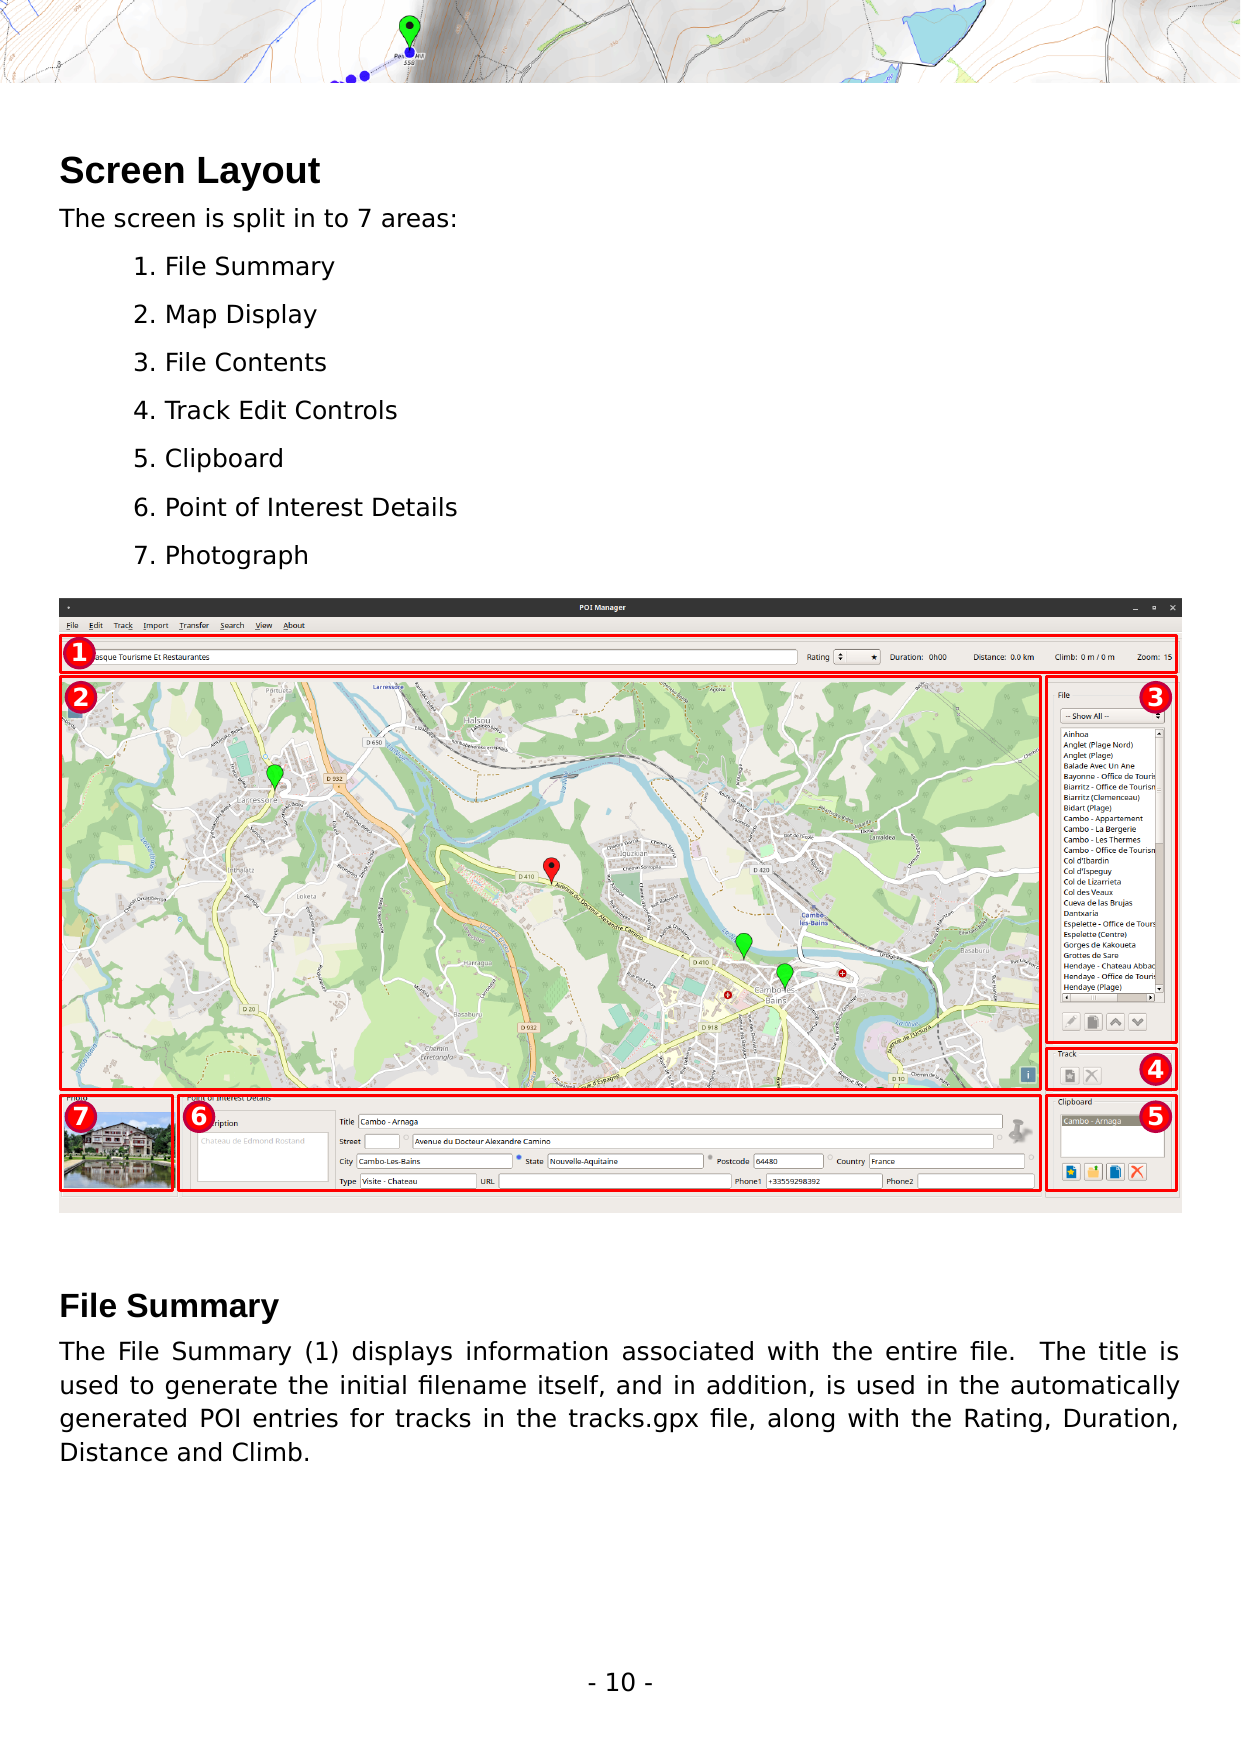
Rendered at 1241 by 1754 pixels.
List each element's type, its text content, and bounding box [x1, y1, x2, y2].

subtitle 3. File Contents [133, 348, 1181, 377]
subtitle 5. Clipboard [133, 444, 1181, 474]
subtitle Screen Layout [59, 148, 1181, 191]
text The File Summary (1) displays information associated with the entire file. The title is used to generate the initial filename itself, and in addition, is used in the automatically generated POI entries for tracks in the tracks.gpx file, along with the Rating, Duration, Distance and Climb. [59, 1337, 1181, 1467]
subtitle 1. File Summary [133, 252, 1181, 281]
subtitle 6. Point of Interest Details [133, 493, 1181, 522]
subtitle The screen is split in to 7 areas: [59, 204, 1181, 233]
picture [0, 0, 1241, 83]
picture [62, 678, 1039, 1088]
subtitle 7. Photograph [133, 541, 1181, 570]
picture [59, 598, 1182, 1213]
subtitle 4. Track Edit Controls [133, 396, 1181, 426]
picture [62, 637, 1175, 671]
subtitle 2. Map Display [133, 300, 1181, 329]
subtitle File Summary [59, 1286, 1181, 1325]
picture [62, 1097, 171, 1189]
